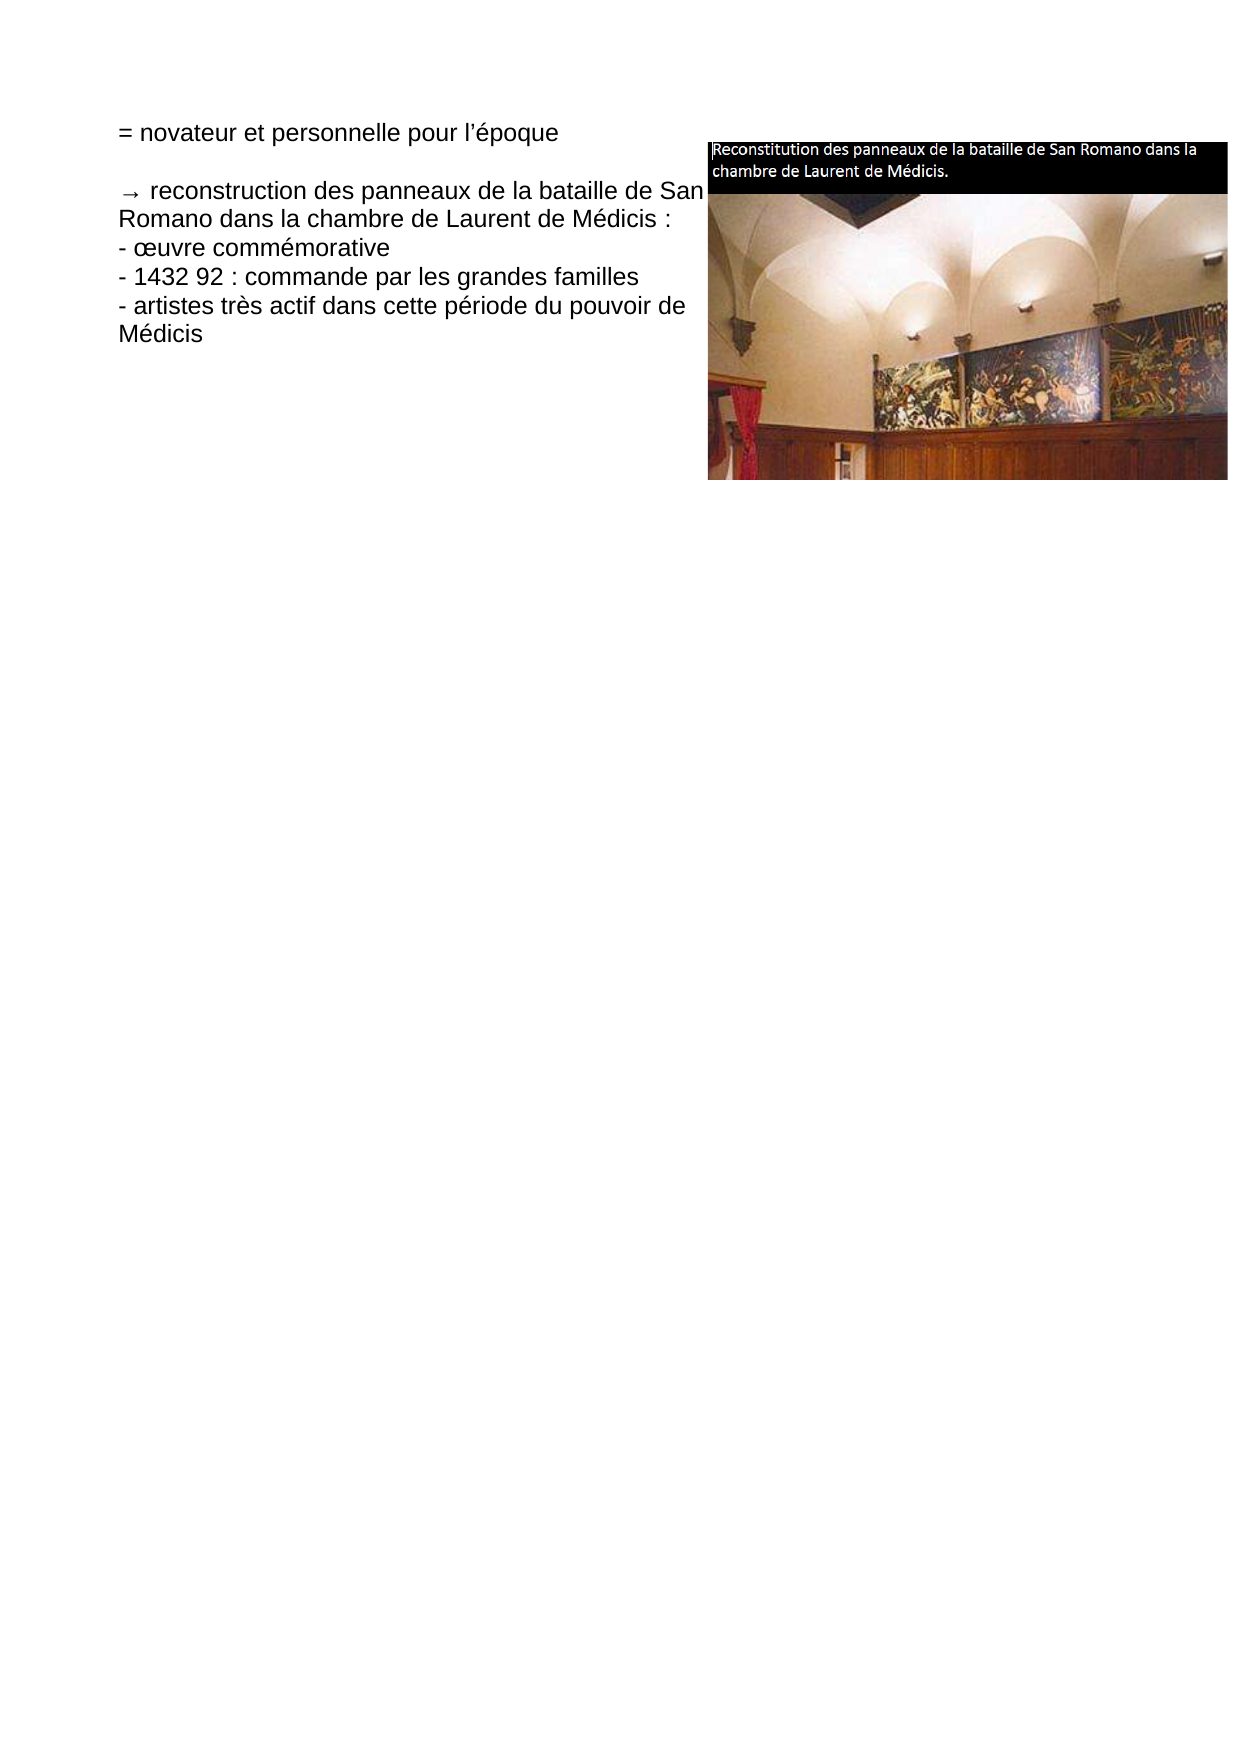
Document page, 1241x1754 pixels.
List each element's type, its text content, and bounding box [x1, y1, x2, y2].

text - artistes très actif dans cette période du pouvoir de Médicis [118, 291, 707, 348]
text → reconstruction des panneaux de la bataille de San Romano dans la chambre de Laurent de Médicis : [118, 176, 707, 233]
picture [707, 142, 1228, 480]
text - 1432 92 : commande par les grandes familles [118, 262, 707, 291]
text = novateur et personnelle pour l’époque [118, 118, 1122, 147]
text - œuvre commémorative [118, 233, 707, 262]
